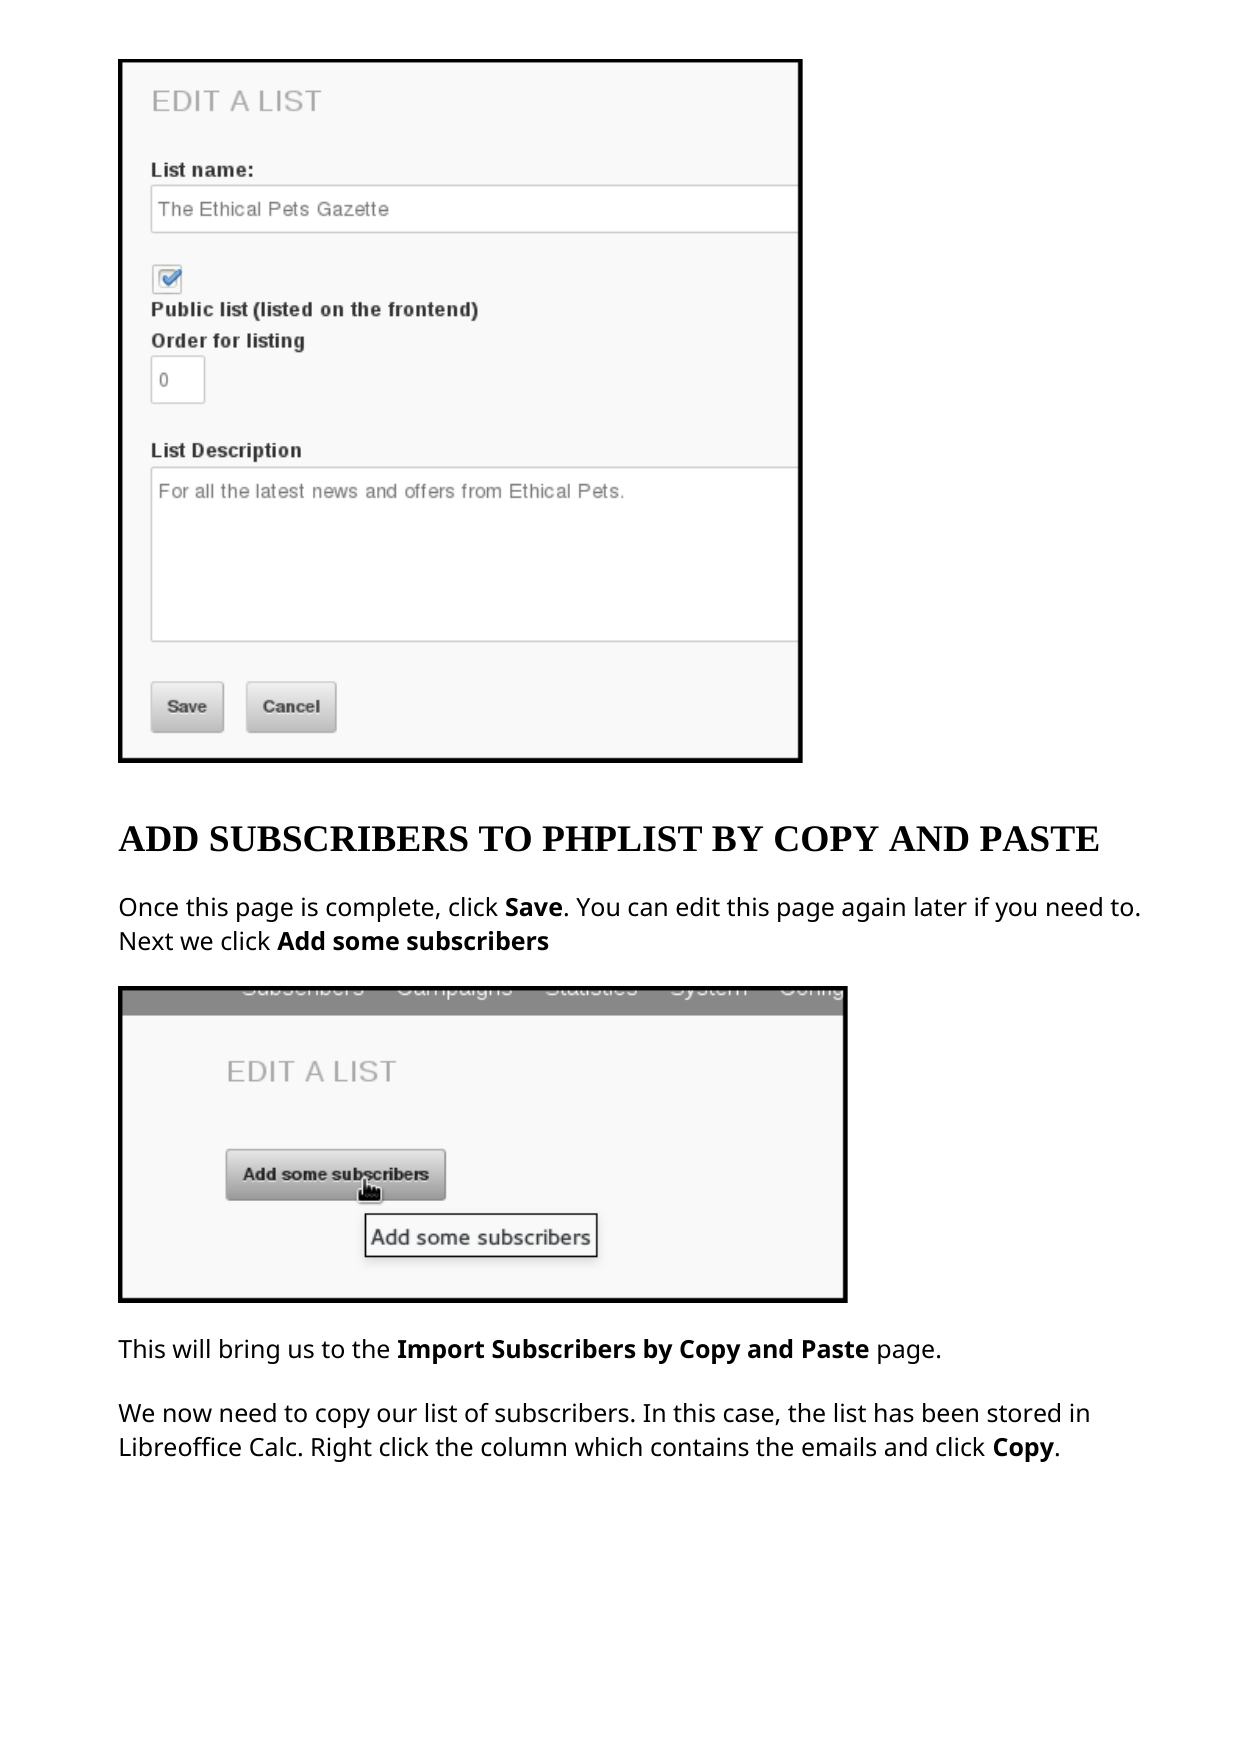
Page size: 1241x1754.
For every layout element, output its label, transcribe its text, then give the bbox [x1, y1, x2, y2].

text This will bring us to the Import Subscribers by Copy and Paste page. [118, 1332, 1181, 1366]
text We now need to copy our list of subscribers. In this case, the list has been stored in Libreoffice Calc. Right click the column which contains the emails and click Copy. [118, 1396, 1181, 1464]
picture [118, 59, 803, 763]
text Once this page is complete, click Save. You can edit this page again later if you need to. Next we click Add some subscribers [118, 889, 1181, 957]
picture [118, 986, 848, 1303]
subtitle Add Subscribers to phpList by copy and paste [118, 817, 1181, 860]
